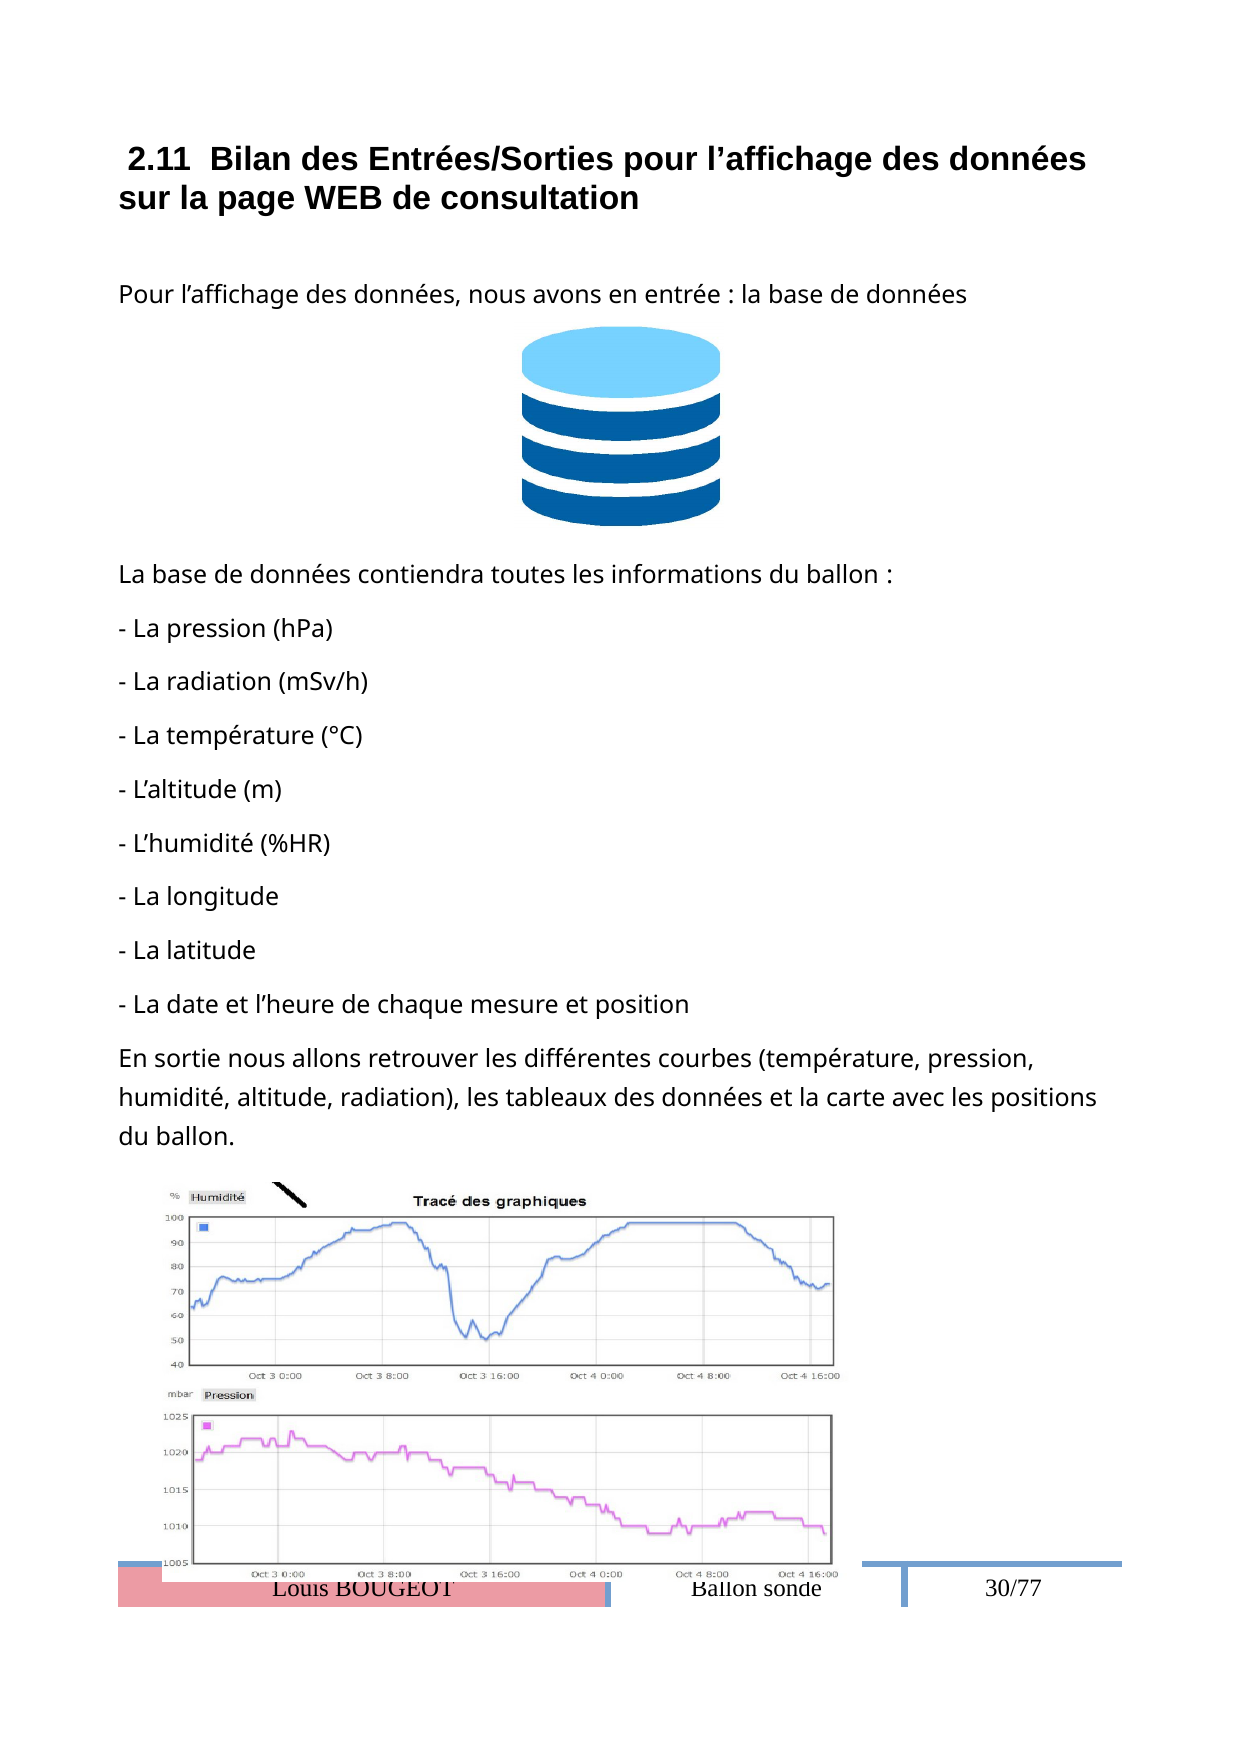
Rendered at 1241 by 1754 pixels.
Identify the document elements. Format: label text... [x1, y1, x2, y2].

text - L’humidité (%HR) [118, 825, 1122, 859]
text - La température (°C) [118, 718, 1122, 752]
text - La date et l’heure de chaque mesure et position [118, 987, 1122, 1021]
text La base de données contiendra toutes les informations du ballon : [118, 557, 1122, 591]
text - L’altitude (m) [118, 772, 1122, 806]
text En sortie nous allons retrouver les différentes courbes (température, pression, humidité, altitude, radiation), les tableaux des données et la carte avec les positions du ballon. [118, 1040, 1122, 1153]
subtitle Bilan des Entrées/Sorties pour l’affichage des données sur la page WEB de consultation [118, 139, 1122, 216]
text Pour l’affichage des données, nous avons en entrée : la base de données [118, 276, 1122, 310]
text - La radiation (mSv/h) [118, 664, 1122, 698]
text - La longitude [118, 879, 1122, 913]
picture [162, 1182, 862, 1582]
picture [665, 322, 725, 529]
text - La latitude [118, 933, 1122, 967]
text - La pression (hPa) [118, 610, 1122, 644]
